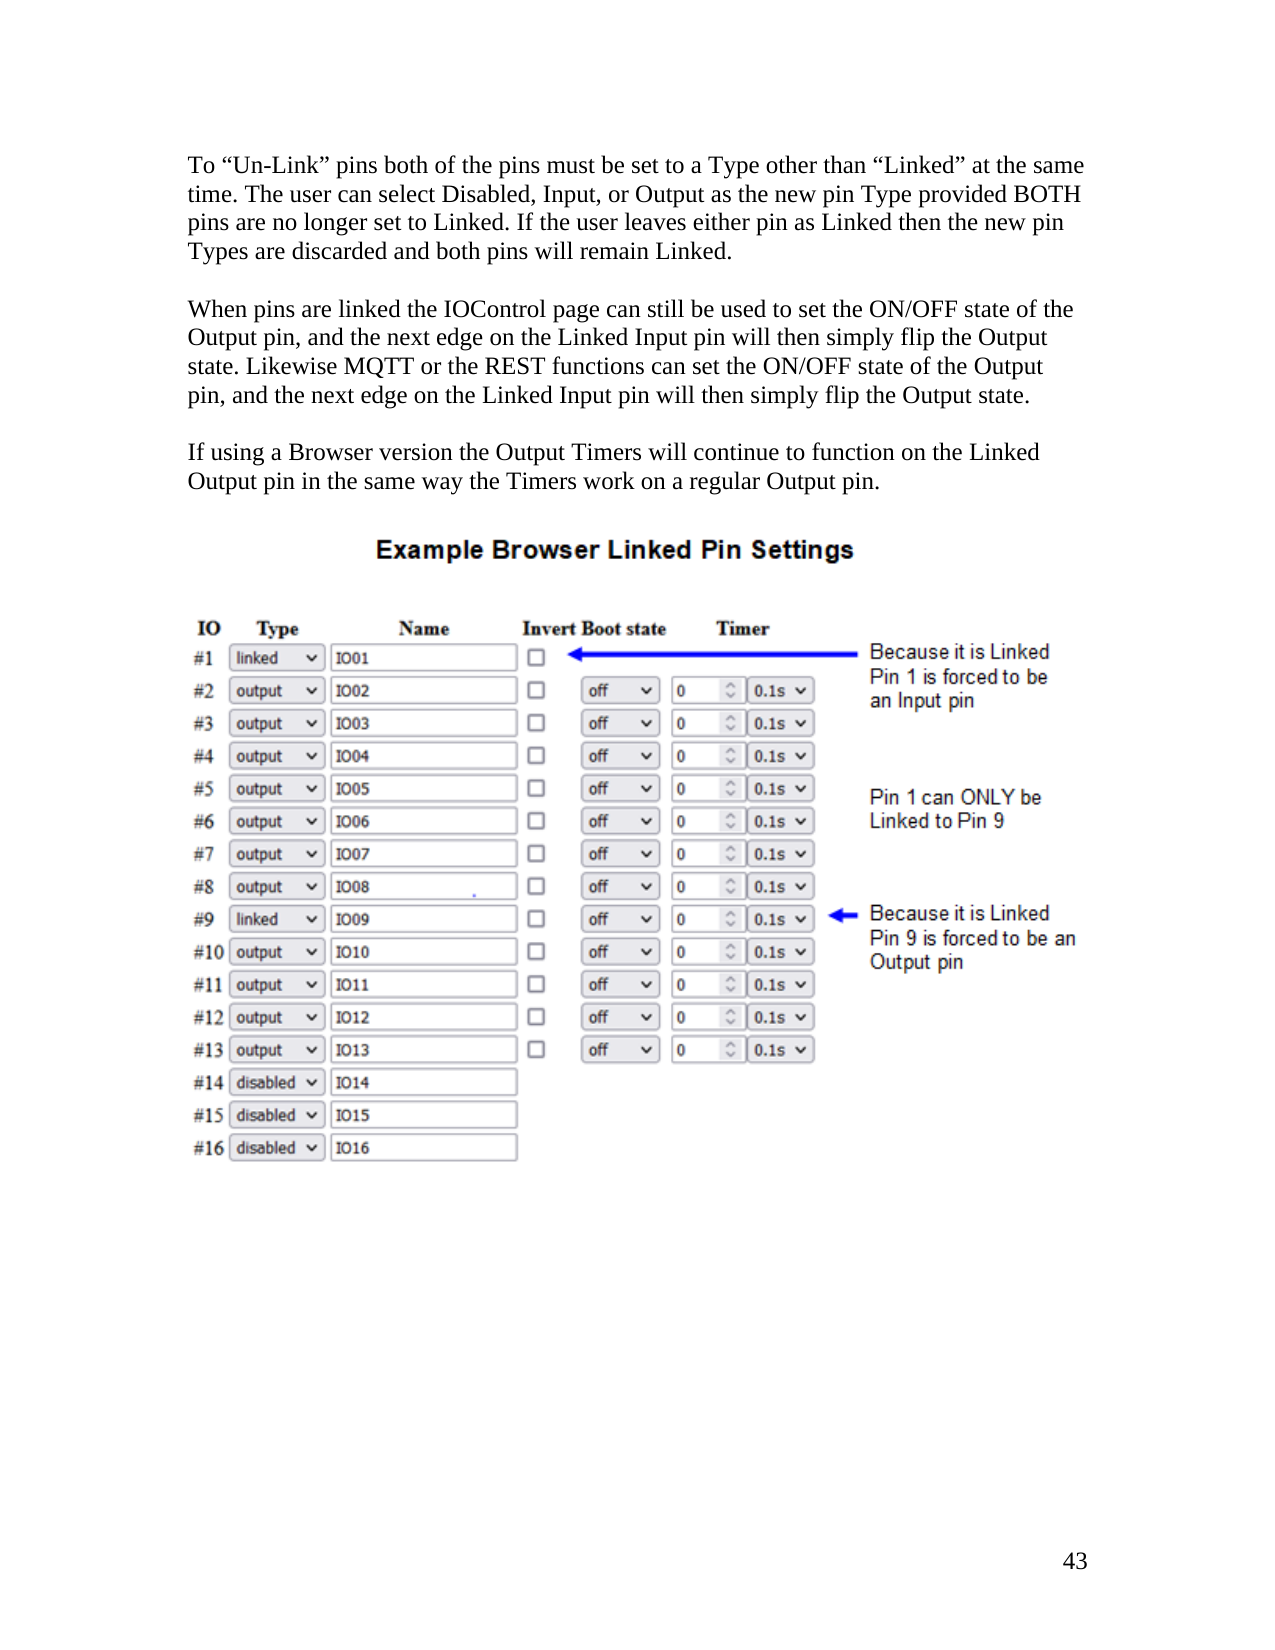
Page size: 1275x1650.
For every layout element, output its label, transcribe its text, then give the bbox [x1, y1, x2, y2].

picture [187, 523, 1089, 1168]
text If using a Browser version the Output Timers will continue to function on the Linked Output pin in the same way the Timers work on a regular Output pin. [187, 437, 1087, 495]
text When pins are linked the IOControl page can still be used to set the ON/OFF state of the Output pin, and the next edge on the Linked Input pin will then simply flip the Output state. Likewise MQTT or the REST functions can set the ON/OFF state of the Output pin, and the next edge on the Linked Input pin will then simply flip the Output state. [187, 294, 1087, 409]
text To “Un-Link” pins both of the pins must be set to a Type other than “Linked” at the same time. The user can select Disabled, Input, or Output as the new pin Type provided BOTH pins are no longer set to Linked. If the user leaves either pin as Linked then the new pin Types are discarded and both pins will remain Linked. [187, 150, 1087, 265]
